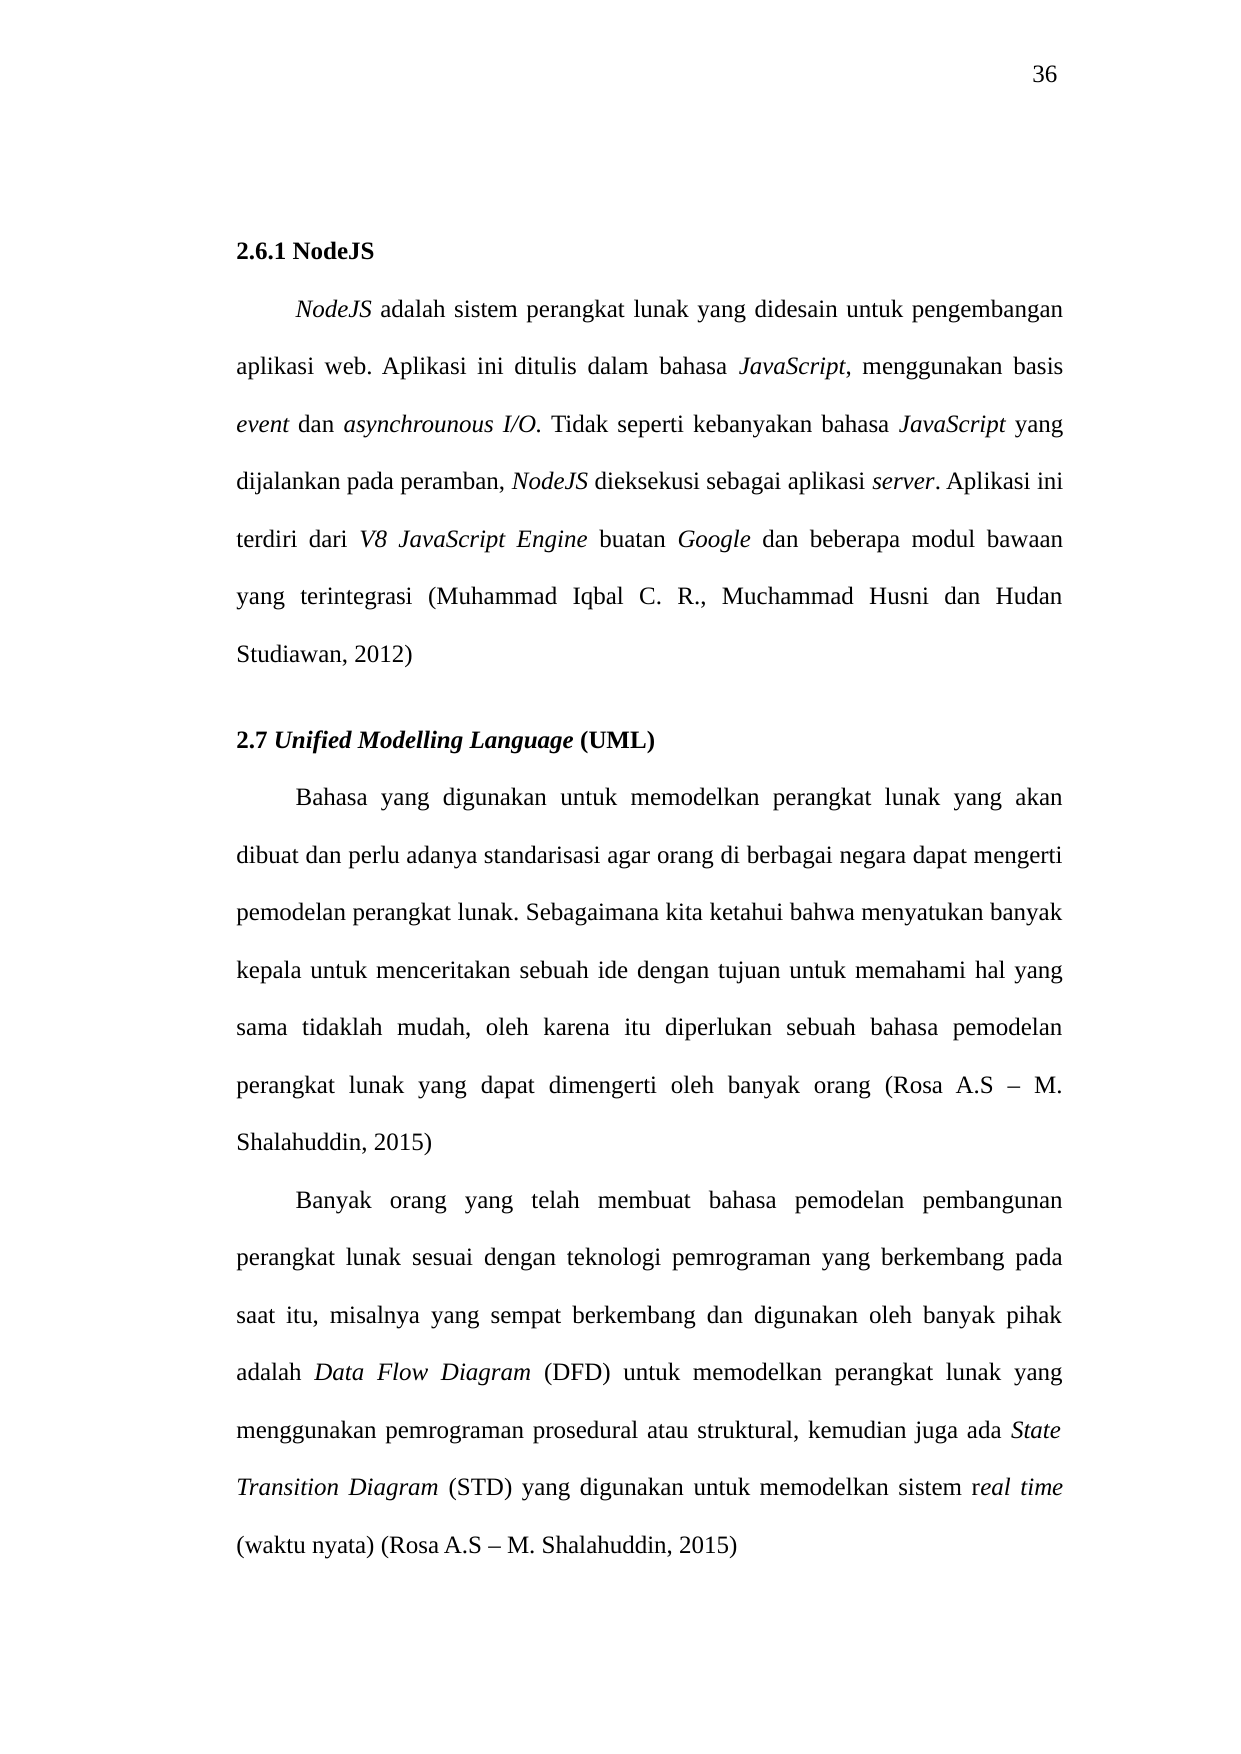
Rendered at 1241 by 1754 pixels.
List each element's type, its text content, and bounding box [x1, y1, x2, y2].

subtitle 2.7 Unified Modelling Language (UML) [236, 725, 1063, 754]
text Banyak orang yang telah membuat bahasa pemodelan pembangunan perangkat lunak sesuai dengan teknologi pemrograman yang berkembang pada saat itu, misalnya yang sempat berkembang dan digunakan oleh banyak pihak adalah Data Flow Diagram (DFD) untuk memodelkan perangkat lunak yang menggunakan pemrograman prosedural atau struktural, kemudian juga ada State Transition Diagram (STD) yang digunakan untuk memodelkan sistem real time (waktu nyata) (Rosa A.S – M. Shalahuddin, 2015) [236, 1185, 1063, 1559]
text NodeJS adalah sistem perangkat lunak yang didesain untuk pengembangan aplikasi web. Aplikasi ini ditulis dalam bahasa JavaScript, menggunakan basis event dan asynchrounous I/O. Tidak seperti kebanyakan bahasa JavaScript yang dijalankan pada peramban, NodeJS dieksekusi sebagai aplikasi server. Aplikasi ini terdiri dari V8 JavaScript Engine buatan Google dan beberapa modul bawaan yang terintegrasi (Muhammad Iqbal C. R., Muchammad Husni dan Hudan Studiawan, 2012) [236, 294, 1063, 667]
text Bahasa yang digunakan untuk memodelkan perangkat lunak yang akan dibuat dan perlu adanya standarisasi agar orang di berbagai negara dapat mengerti pemodelan perangkat lunak. Sebagaimana kita ketahui bahwa menyatukan banyak kepala untuk menceritakan sebuah ide dengan tujuan untuk memahami hal yang sama tidaklah mudah, oleh karena itu diperlukan sebuah bahasa pemodelan perangkat lunak yang dapat dimengerti oleh banyak orang (Rosa A.S – M. Shalahuddin, 2015) [236, 782, 1063, 1156]
subtitle 2.6.1 NodeJS [236, 236, 1063, 265]
